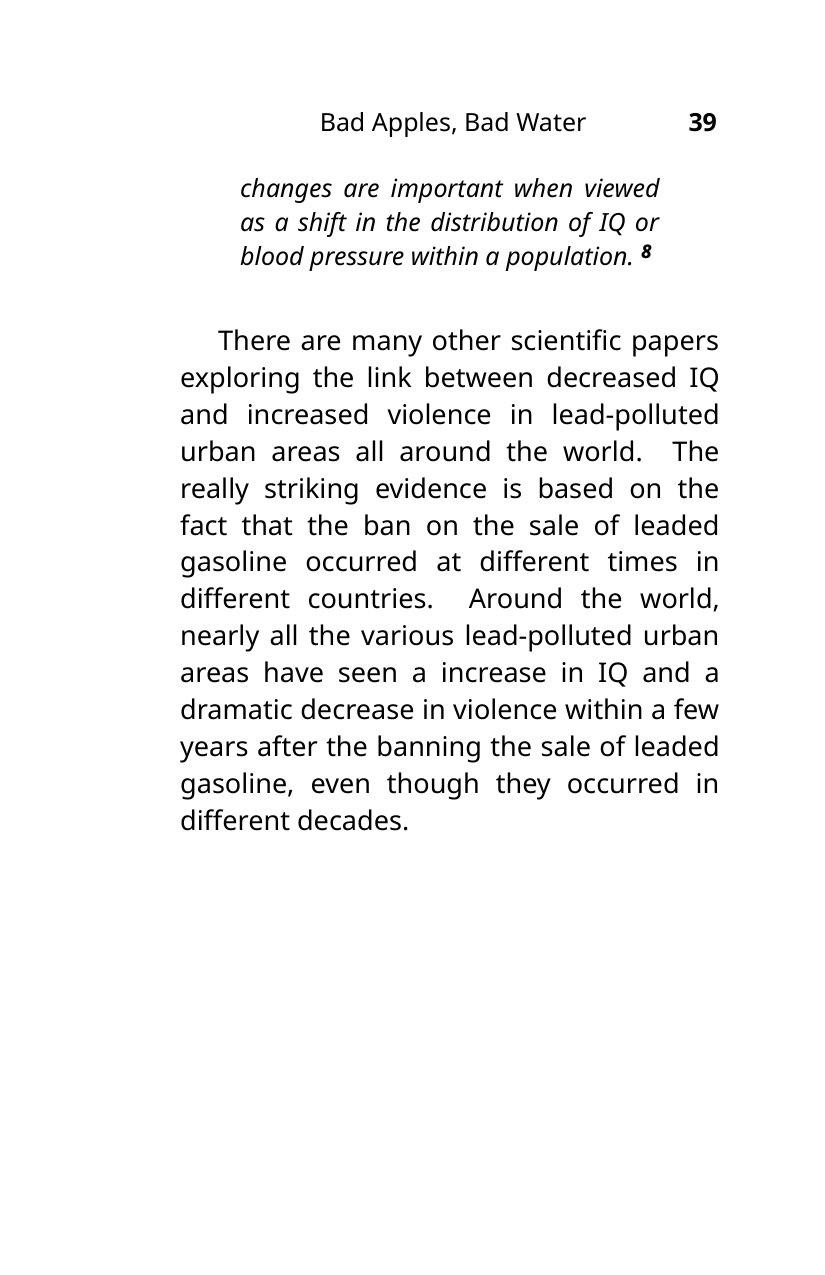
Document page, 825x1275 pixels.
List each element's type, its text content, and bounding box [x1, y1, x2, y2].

text changes are important when viewed as a shift in the distribution of IQ or blood pressure within a population. [240, 171, 660, 273]
text There are many other scientific papers exploring the link between decreased IQ and increased violence in lead-polluted urban areas all around the world. The really striking evidence is based on the fact that the ban on the sale of leaded gasoline occurred at different times in different countries. Around the world, nearly all the various lead-polluted urban areas have seen a increase in IQ and a dramatic decrease in violence within a few years after the banning the sale of leaded gasoline, even though they occurred in different decades. [180, 322, 720, 838]
